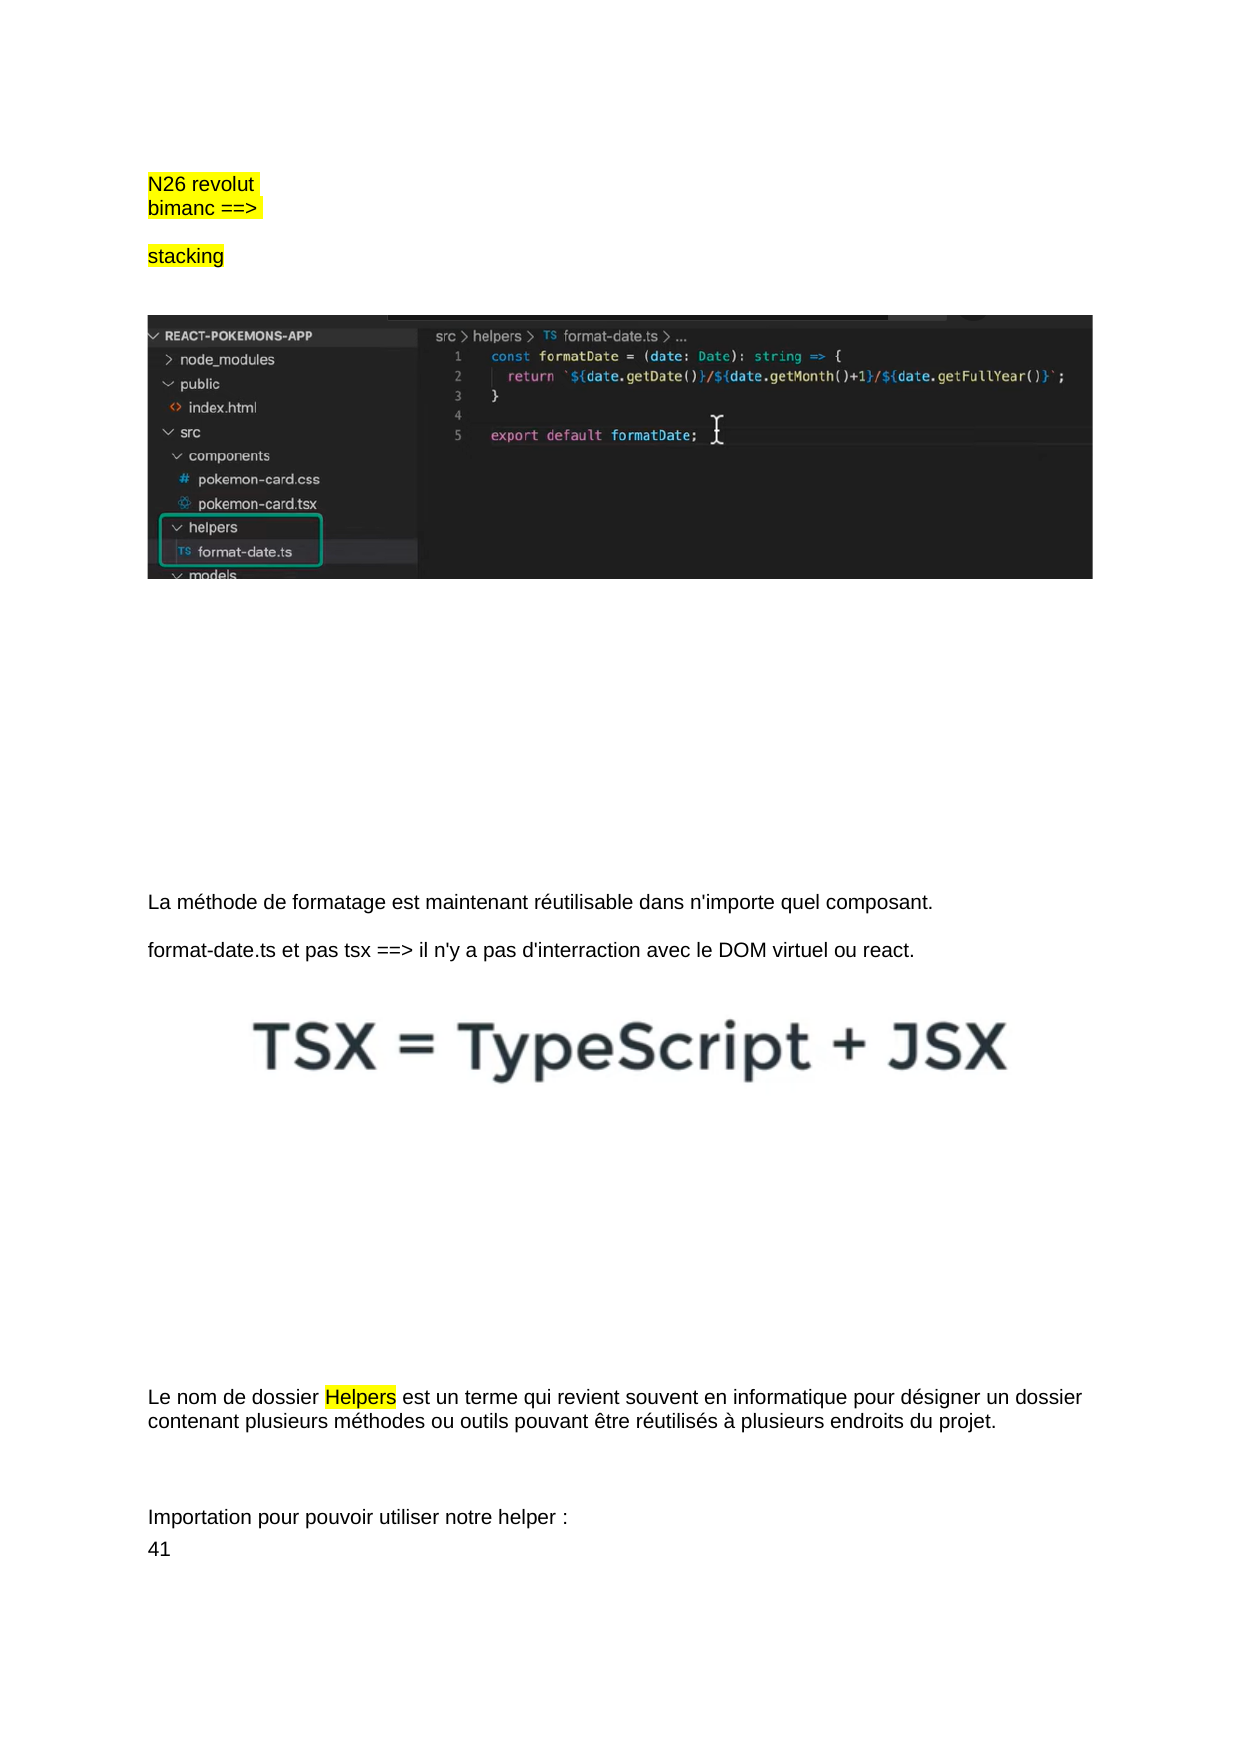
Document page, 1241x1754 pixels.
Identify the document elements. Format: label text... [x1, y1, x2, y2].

picture [213, 985, 1027, 1122]
text Le nom de dossier Helpers est un terme qui revient souvent en informatique pour désigner un dossier contenant plusieurs méthodes ou outils pouvant être réutilisés à plusieurs endroits du projet. [148, 1385, 1093, 1433]
text N26 revolut [148, 172, 1093, 196]
picture [147, 315, 1093, 579]
text format-date.ts et pas tsx ==> il n'y a pas d'interraction avec le DOM virtuel ou react. [148, 938, 1093, 962]
text bimanc ==> [148, 196, 1093, 219]
text stacking [148, 243, 1093, 267]
text La méthode de formatage est maintenant réutilisable dans n'importe quel composant. [148, 890, 1093, 914]
text Importation pour pouvoir utiliser notre helper : [148, 1505, 1093, 1529]
